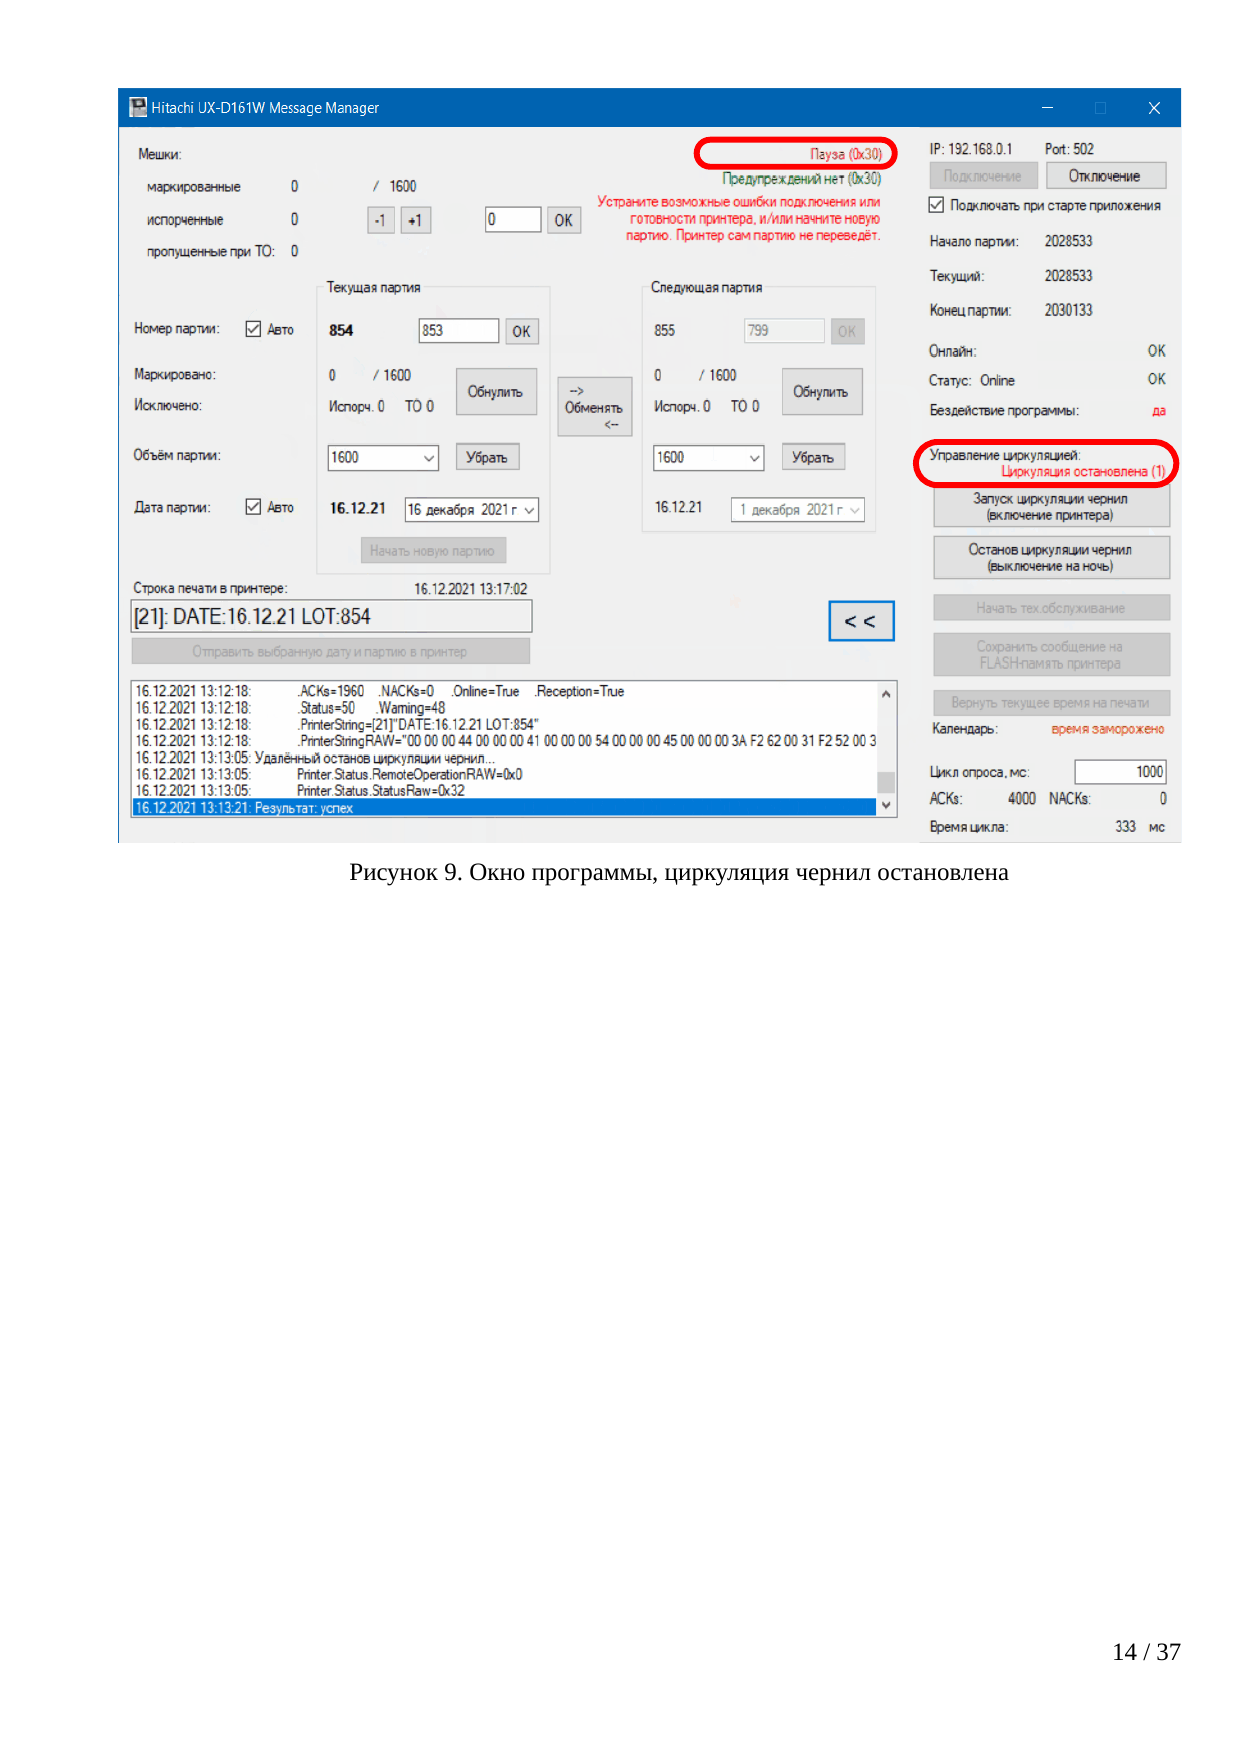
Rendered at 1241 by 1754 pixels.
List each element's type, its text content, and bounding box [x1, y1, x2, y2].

text Рисунок 9. Окно программы, циркуляция чернил остановлена [118, 857, 1181, 886]
